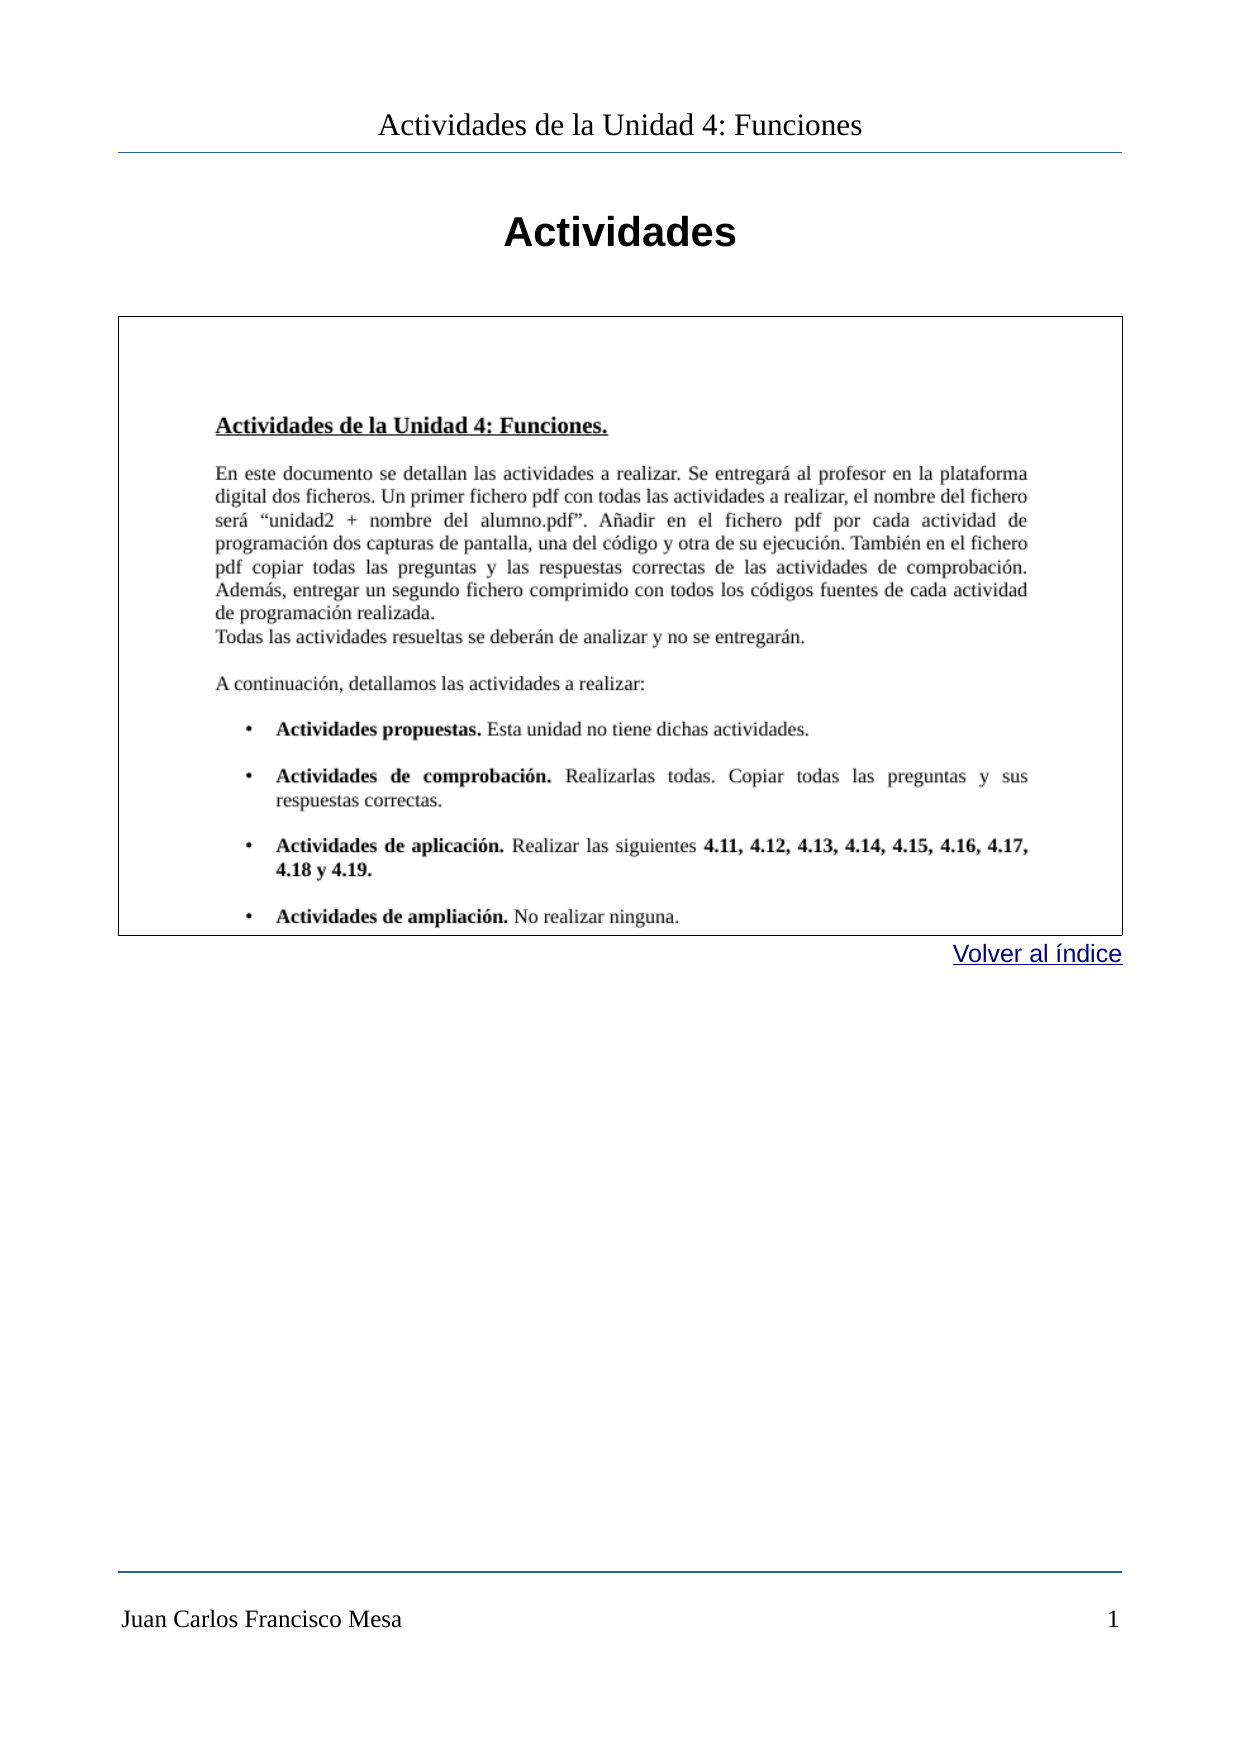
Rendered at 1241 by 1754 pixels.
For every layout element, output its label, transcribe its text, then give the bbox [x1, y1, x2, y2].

text [119, 317, 1122, 935]
text Volver al índice [118, 936, 1122, 968]
subtitle Actividades [118, 208, 1122, 256]
picture [121, 318, 1119, 932]
